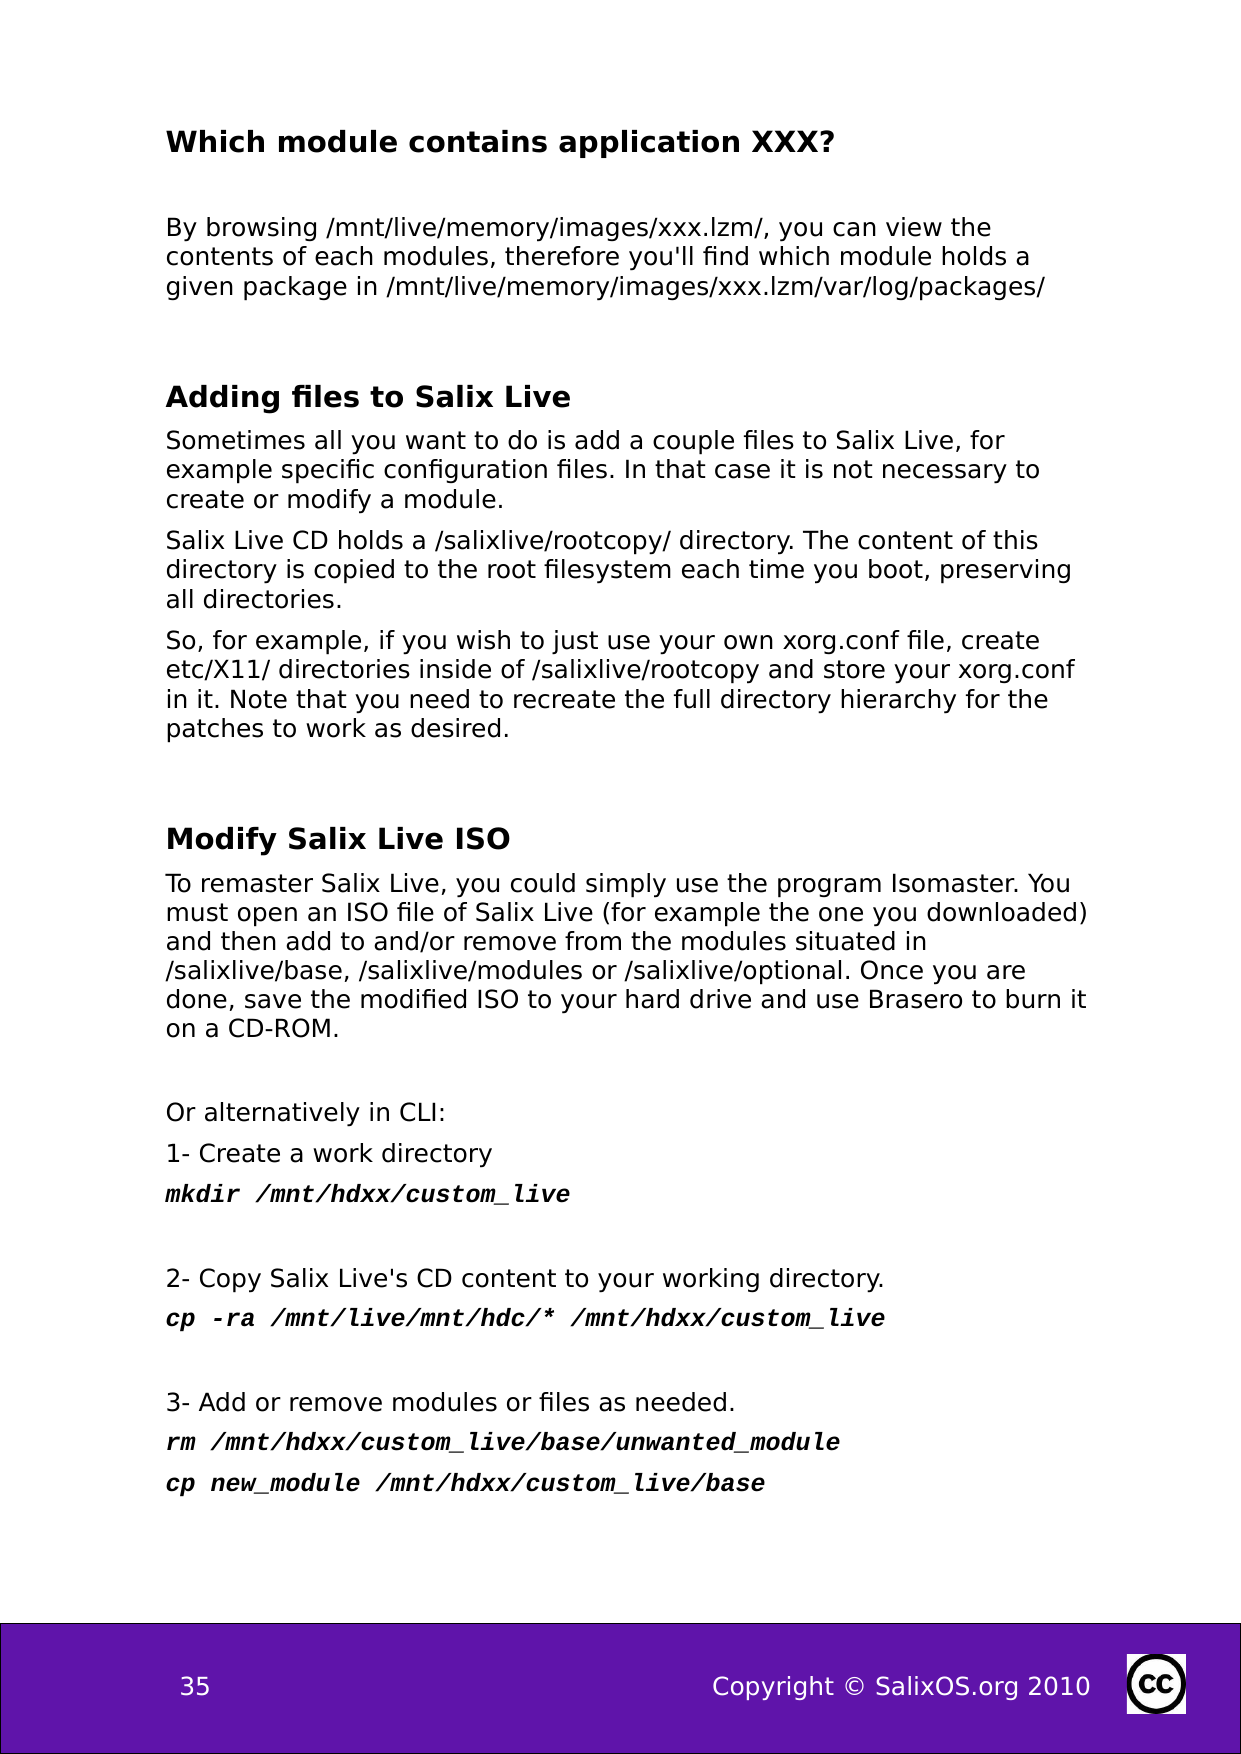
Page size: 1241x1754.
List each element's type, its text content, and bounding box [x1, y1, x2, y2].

text 3- Add or remove modules or files as needed. [165, 1388, 1104, 1417]
text So, for example, if you wish to just use your own xorg.conf file, create etc/X11/ directories inside of /salixlive/rootcopy and store your xorg.conf in it. Note that you need to recreate the full directory hierarchy for the patches to work as desired. [165, 627, 1104, 743]
text mkdir /mnt/hdxx/custom_live [165, 1181, 1104, 1210]
text Sometimes all you want to do is add a couple files to Salix Live, for example specific configuration files. In that case it is not necessary to create or modify a module. [165, 427, 1104, 514]
subtitle Which module contains application XXX? [165, 126, 1104, 160]
picture [1126, 1654, 1186, 1714]
text By browsing /mnt/live/memory/images/xxx.lzm/, you can view the contents of each modules, therefore you'll find which module holds a given package in /mnt/live/memory/images/xxx.lzm/var/log/packages/ [165, 213, 1104, 301]
text 1- Create a work directory [165, 1140, 1104, 1169]
text Or alternatively in CLI: [165, 1098, 1104, 1127]
text rm /mnt/hdxx/custom_live/base/unwanted_module [165, 1430, 1104, 1458]
text cp new_module /mnt/hdxx/custom_live/base [165, 1471, 1104, 1499]
text To remaster Salix Live, you could simply use the program Isomaster. You must open an ISO file of Salix Live (for example the one you downloaded) and then add to and/or remove from the modules situated in /salixlive/base, /salixlive/modules or /salixlive/optional. Once you are done, save the modified ISO to your hard drive and use Brasero to burn it on a CD-ROM. [165, 869, 1104, 1044]
subtitle Modify Salix Live ISO [165, 822, 1104, 856]
text cp -ra /mnt/live/mnt/hdc/* /mnt/hdxx/custom_live [165, 1306, 1104, 1334]
subtitle Adding files to Salix Live [165, 380, 1104, 414]
text Salix Live CD holds a /salixlive/rootcopy/ directory. The content of this directory is copied to the root filesystem each time you boot, preserving all directories. [165, 527, 1104, 614]
text 2- Copy Salix Live's CD content to your working directory. [165, 1264, 1104, 1293]
